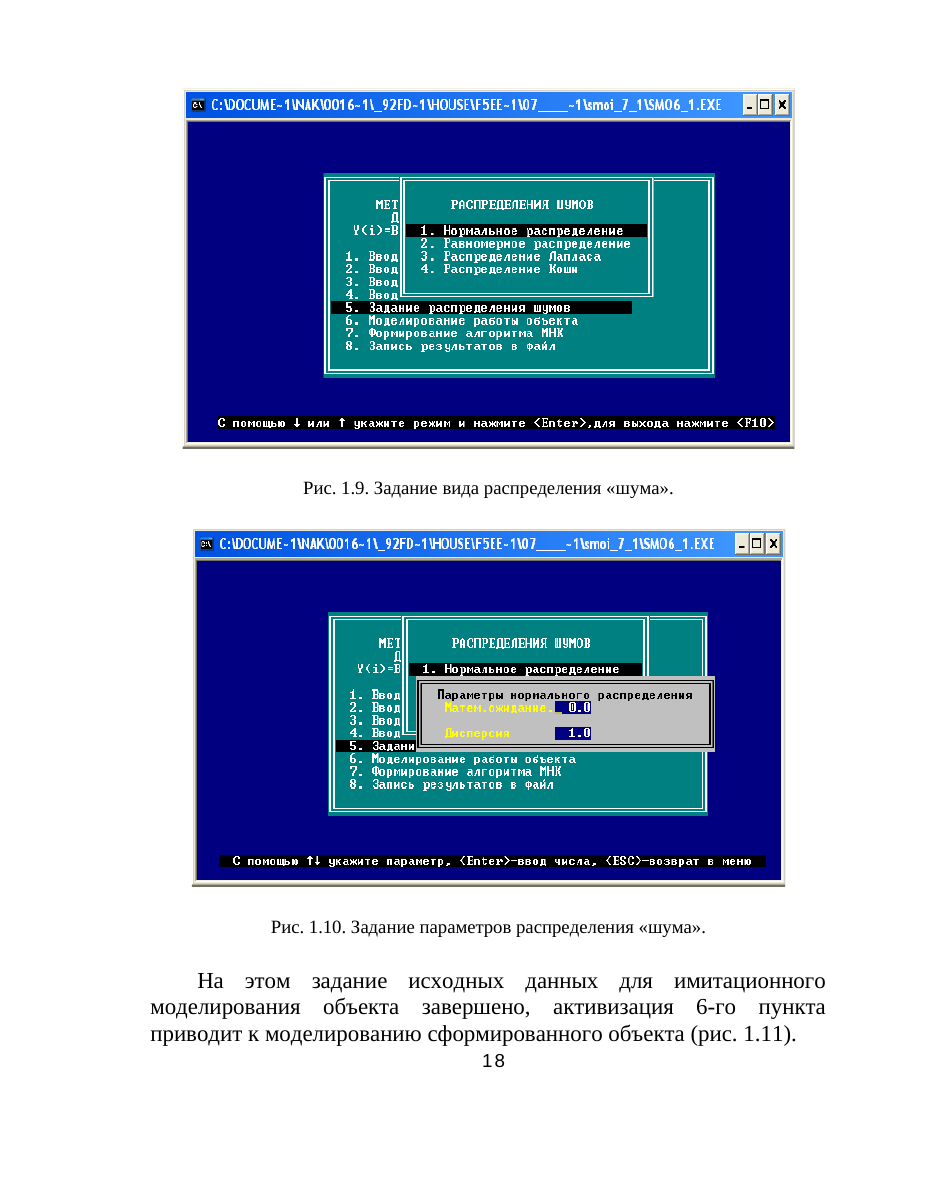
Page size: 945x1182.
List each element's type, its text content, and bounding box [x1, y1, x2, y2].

text Рис. 1.9. Задание вида распределения «шума». [150, 477, 827, 499]
picture [182, 88, 795, 449]
text Рис. 1.10. Задание параметров распределения «шума». [150, 916, 827, 938]
text На этом задание исходных данных для имитационного моделирования объекта завершено, активизация 6-го пункта приводит к моделированию сформированного объекта (рис. 1.11). [150, 967, 827, 1046]
picture [191, 528, 786, 887]
